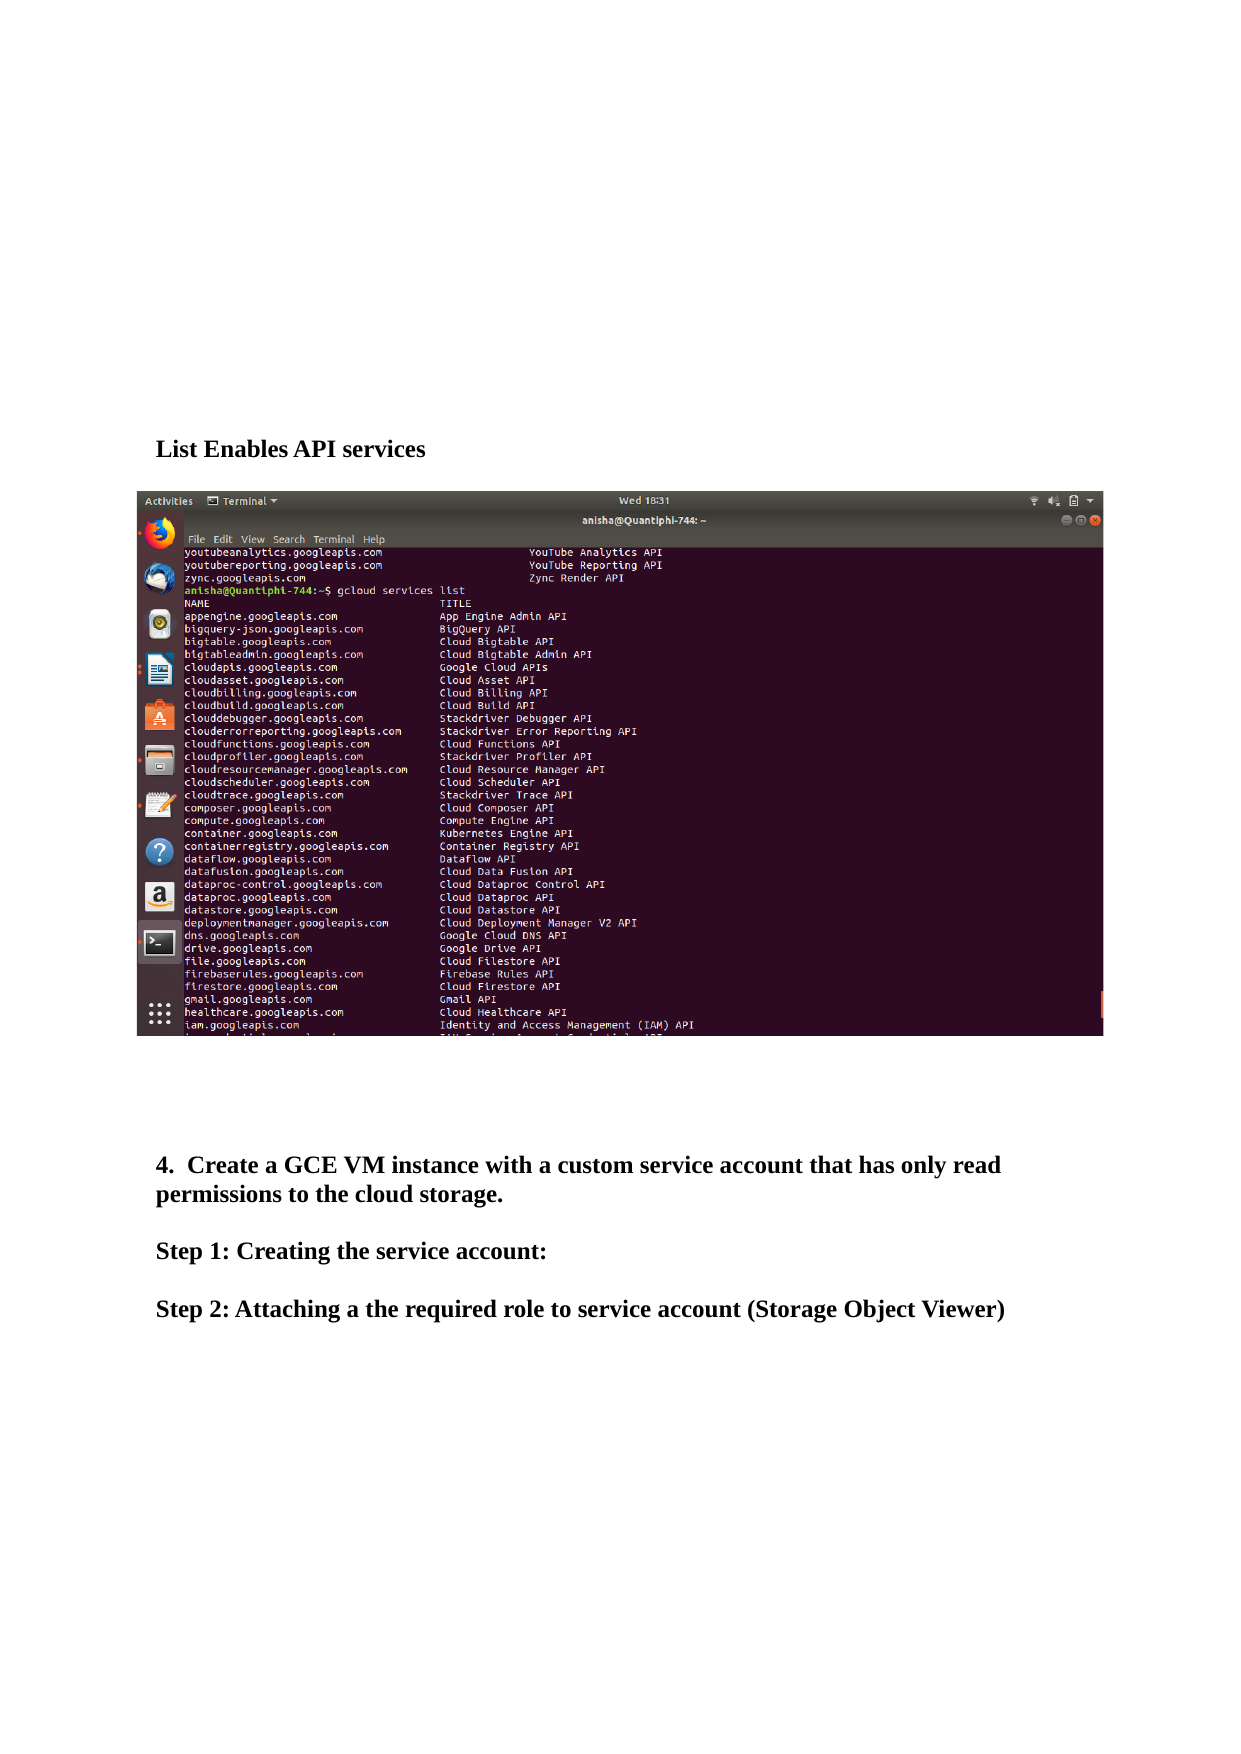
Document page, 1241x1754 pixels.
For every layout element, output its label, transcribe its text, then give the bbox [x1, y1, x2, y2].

list 4. Create a GCE VM instance with a custom service account that has only read permissions to the cloud storage. [156, 1150, 1122, 1208]
text Step 2: Attaching a the required role to service account (Storage Object Viewer) [156, 1294, 1122, 1323]
picture [136, 491, 1104, 1036]
text List Enables API services [156, 434, 1122, 463]
text Step 1: Creating the service account: [156, 1236, 1122, 1265]
